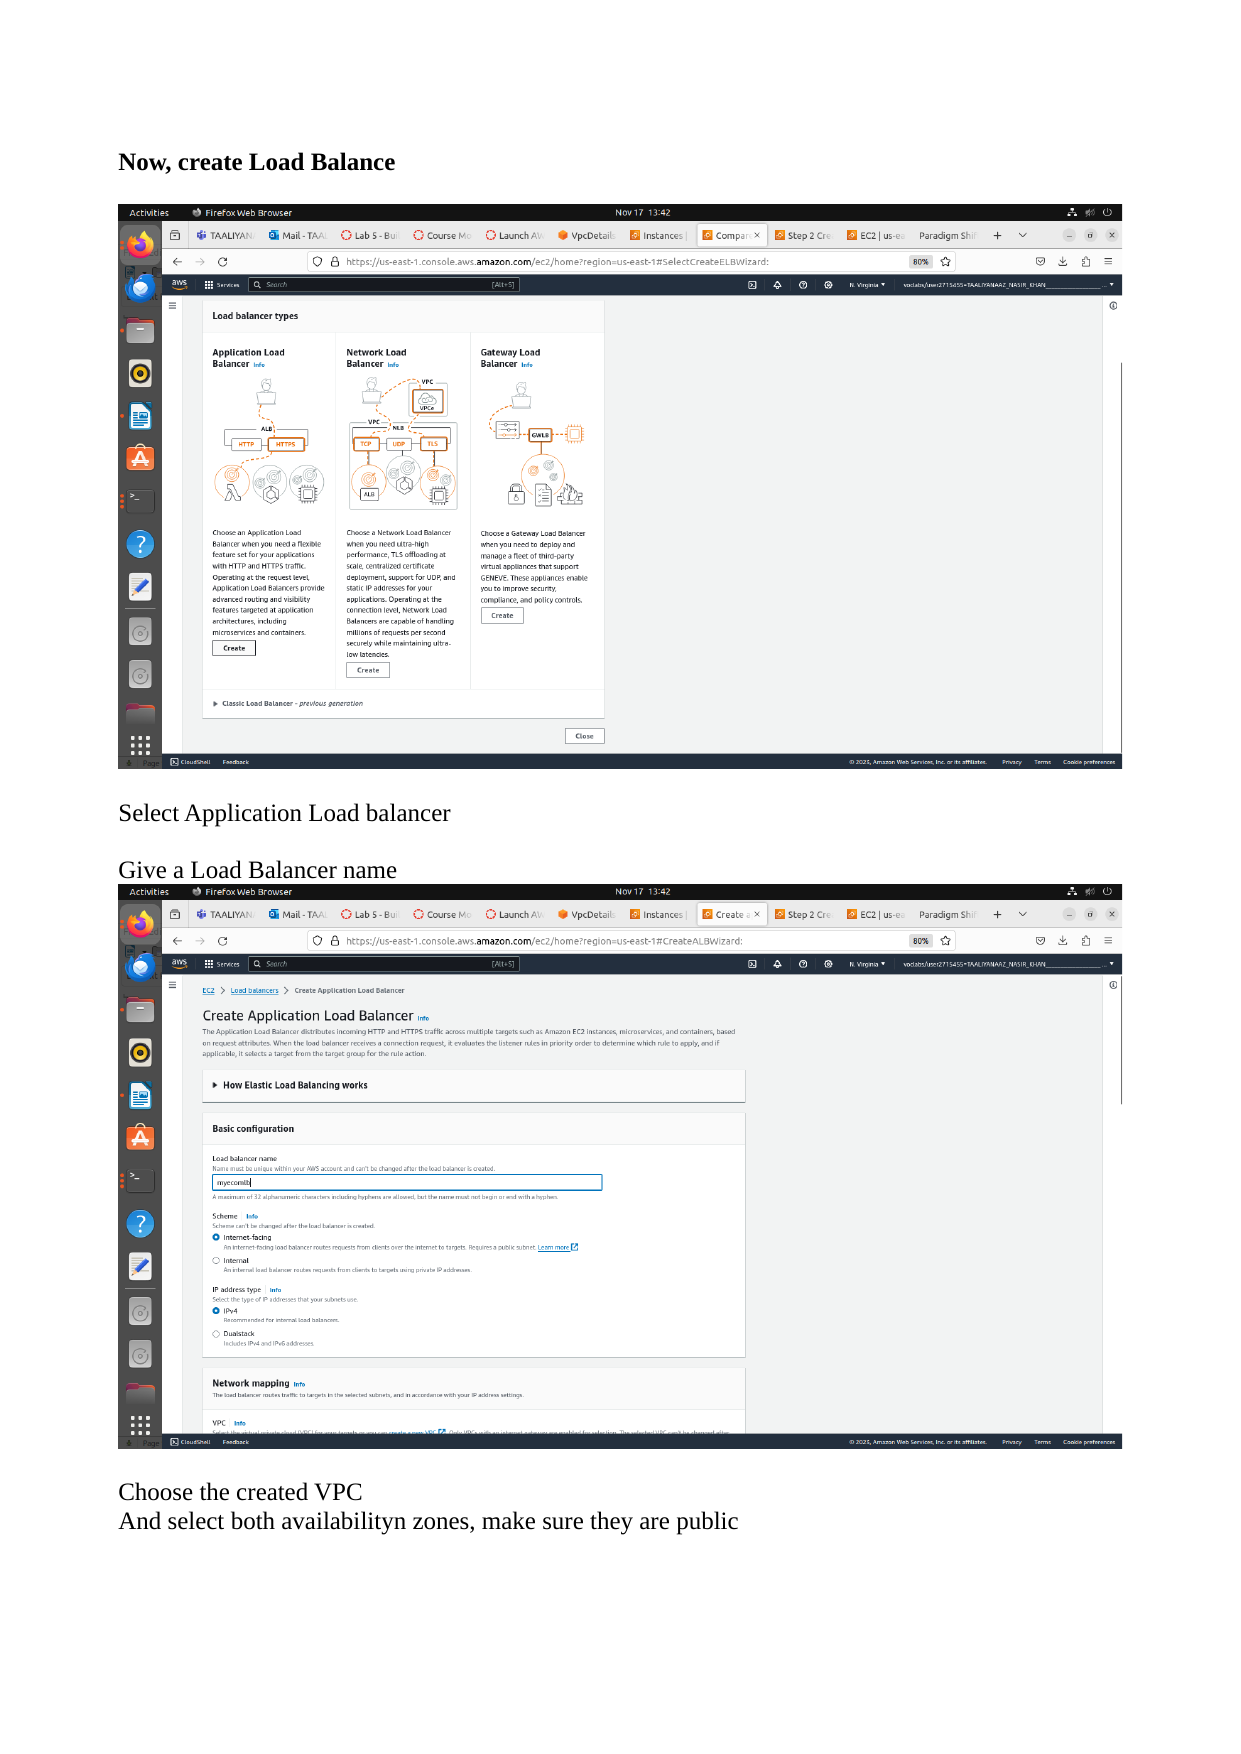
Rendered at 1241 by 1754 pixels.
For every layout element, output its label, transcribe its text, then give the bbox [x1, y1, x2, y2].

picture [118, 884, 1123, 1449]
text And select both availabilityn zones, make sure they are public [118, 1506, 1122, 1535]
text Now, create Load Balance [118, 147, 1122, 176]
text Give a Load Balancer name [118, 855, 1122, 884]
text Select Application Load balancer [118, 798, 1122, 827]
picture [118, 204, 1123, 769]
text Choose the created VPC [118, 1477, 1122, 1506]
